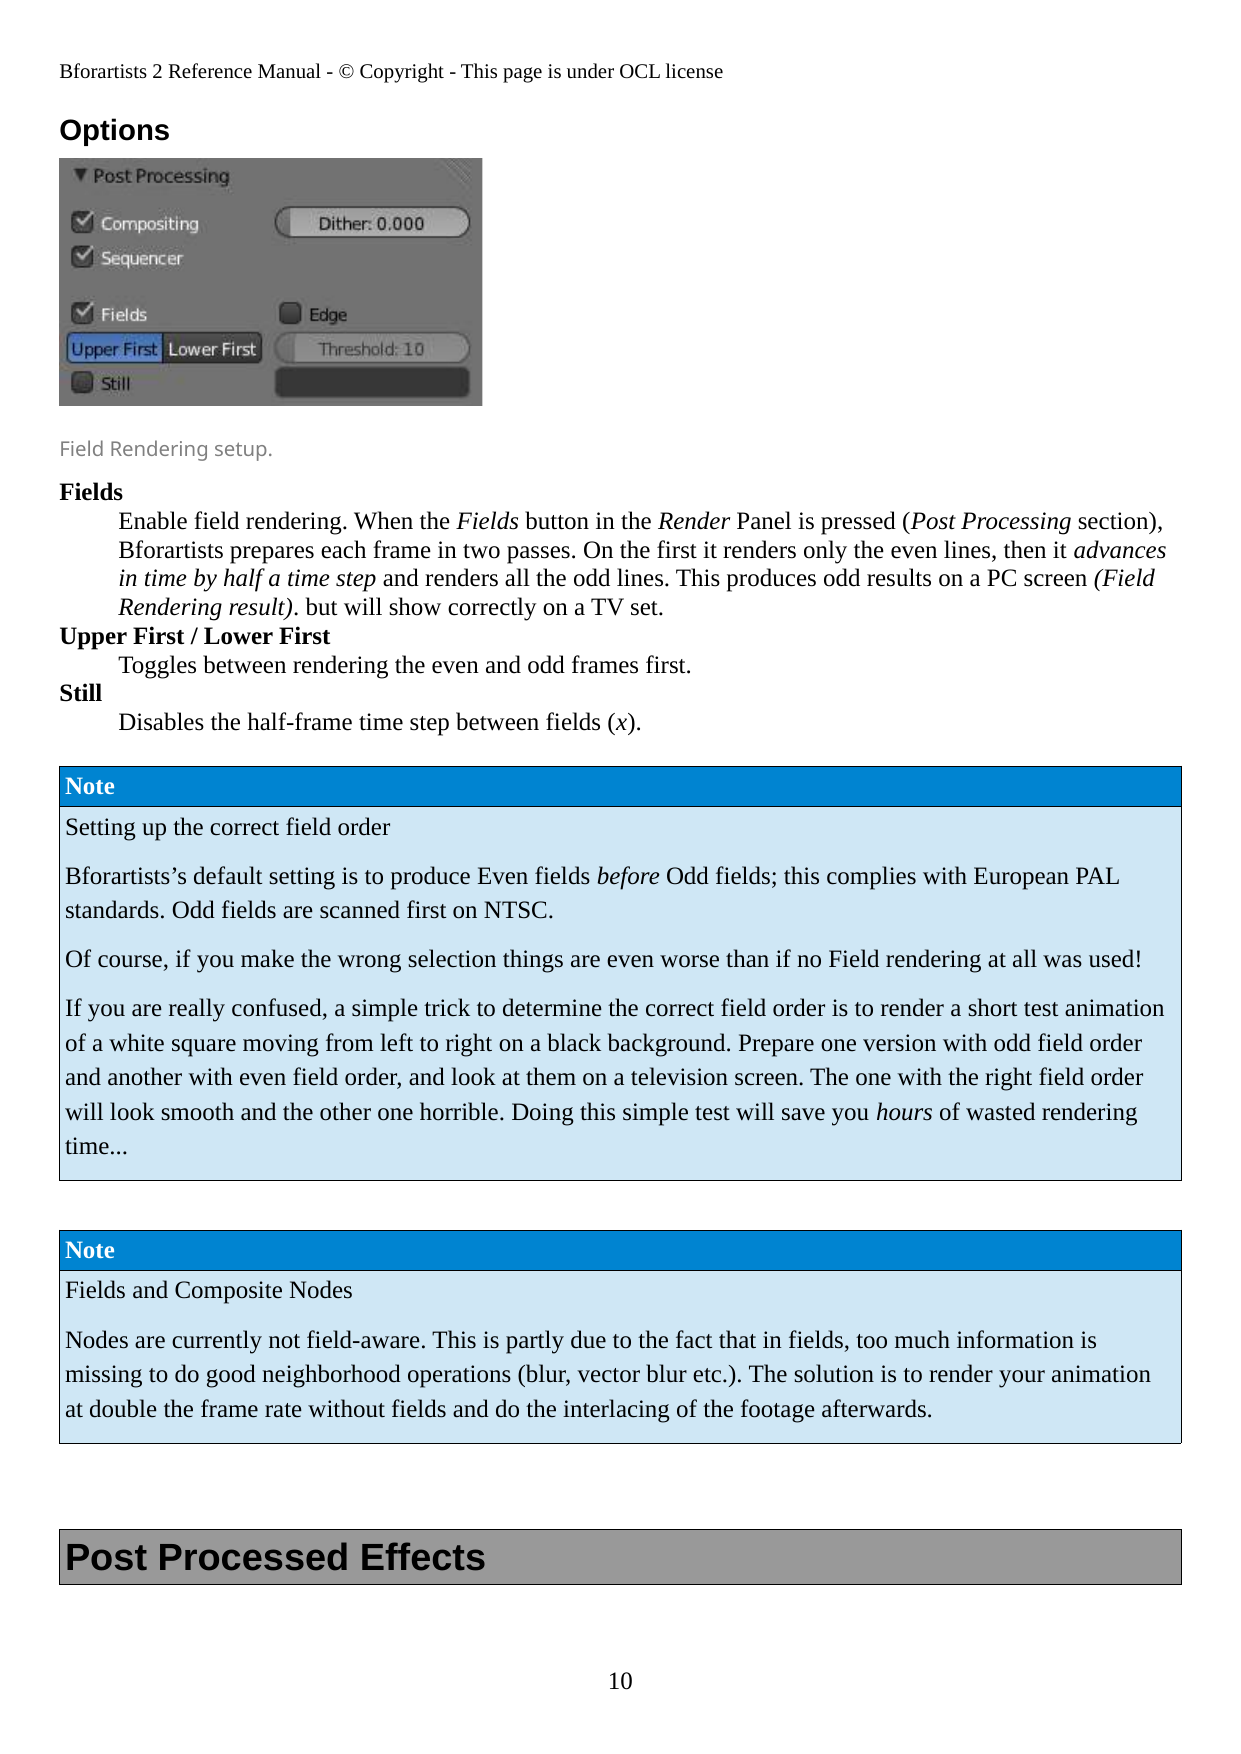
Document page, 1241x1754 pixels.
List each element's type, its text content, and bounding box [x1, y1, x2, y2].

subtitle Fields [59, 477, 1181, 506]
text Field Rendering setup. [59, 431, 1181, 463]
subtitle Upper First / Lower First [59, 621, 1181, 650]
table_cell Setting up the correct field order Bforartists’s default setting is to produce Even fields before Odd fields; this complies with European PAL standards. Odd fields are scanned first on NTSC. Of course, if you make the wrong selection things are even worse than if no Field rendering at all was used! If you are really confused, a simple trick to determine the correct field order is to render a short test animation of a white square moving from left to right on a black background. Prepare one version with odd field order and another with even field order, and look at them on a television screen. The one with the right field order will look smooth and the other one horrible. Doing this simple test will save you hours of wasted rendering time... [60, 807, 1181, 1180]
table_header Note [60, 1231, 1181, 1270]
subtitle Options [59, 113, 1181, 146]
table_header Post Processed Effects [60, 1530, 1181, 1584]
table_header Note [60, 767, 1181, 806]
subtitle Still [59, 678, 1181, 707]
list Toggles between rendering the even and odd frames first. [118, 650, 1181, 678]
table_cell Fields and Composite Nodes Nodes are currently not field-aware. This is partly due to the fact that in fields, too much information is missing to do good neighborhood operations (blur, vector blur etc.). The solution is to render your animation at double the frame rate without fields and do the interlacing of the footage afterwards. [60, 1271, 1181, 1443]
picture [59, 158, 483, 406]
list Disables the half-frame time step between fields (x). [118, 707, 1181, 736]
list Enable field rendering. When the Fields button in the Render Panel is pressed (Post Processing section), Bforartists prepares each frame in two passes. On the first it renders only the even lines, then it advances in time by half a time step and renders all the odd lines. This produces odd results on a PC screen (Field Rendering result). but will show correctly on a TV set. [118, 506, 1181, 621]
